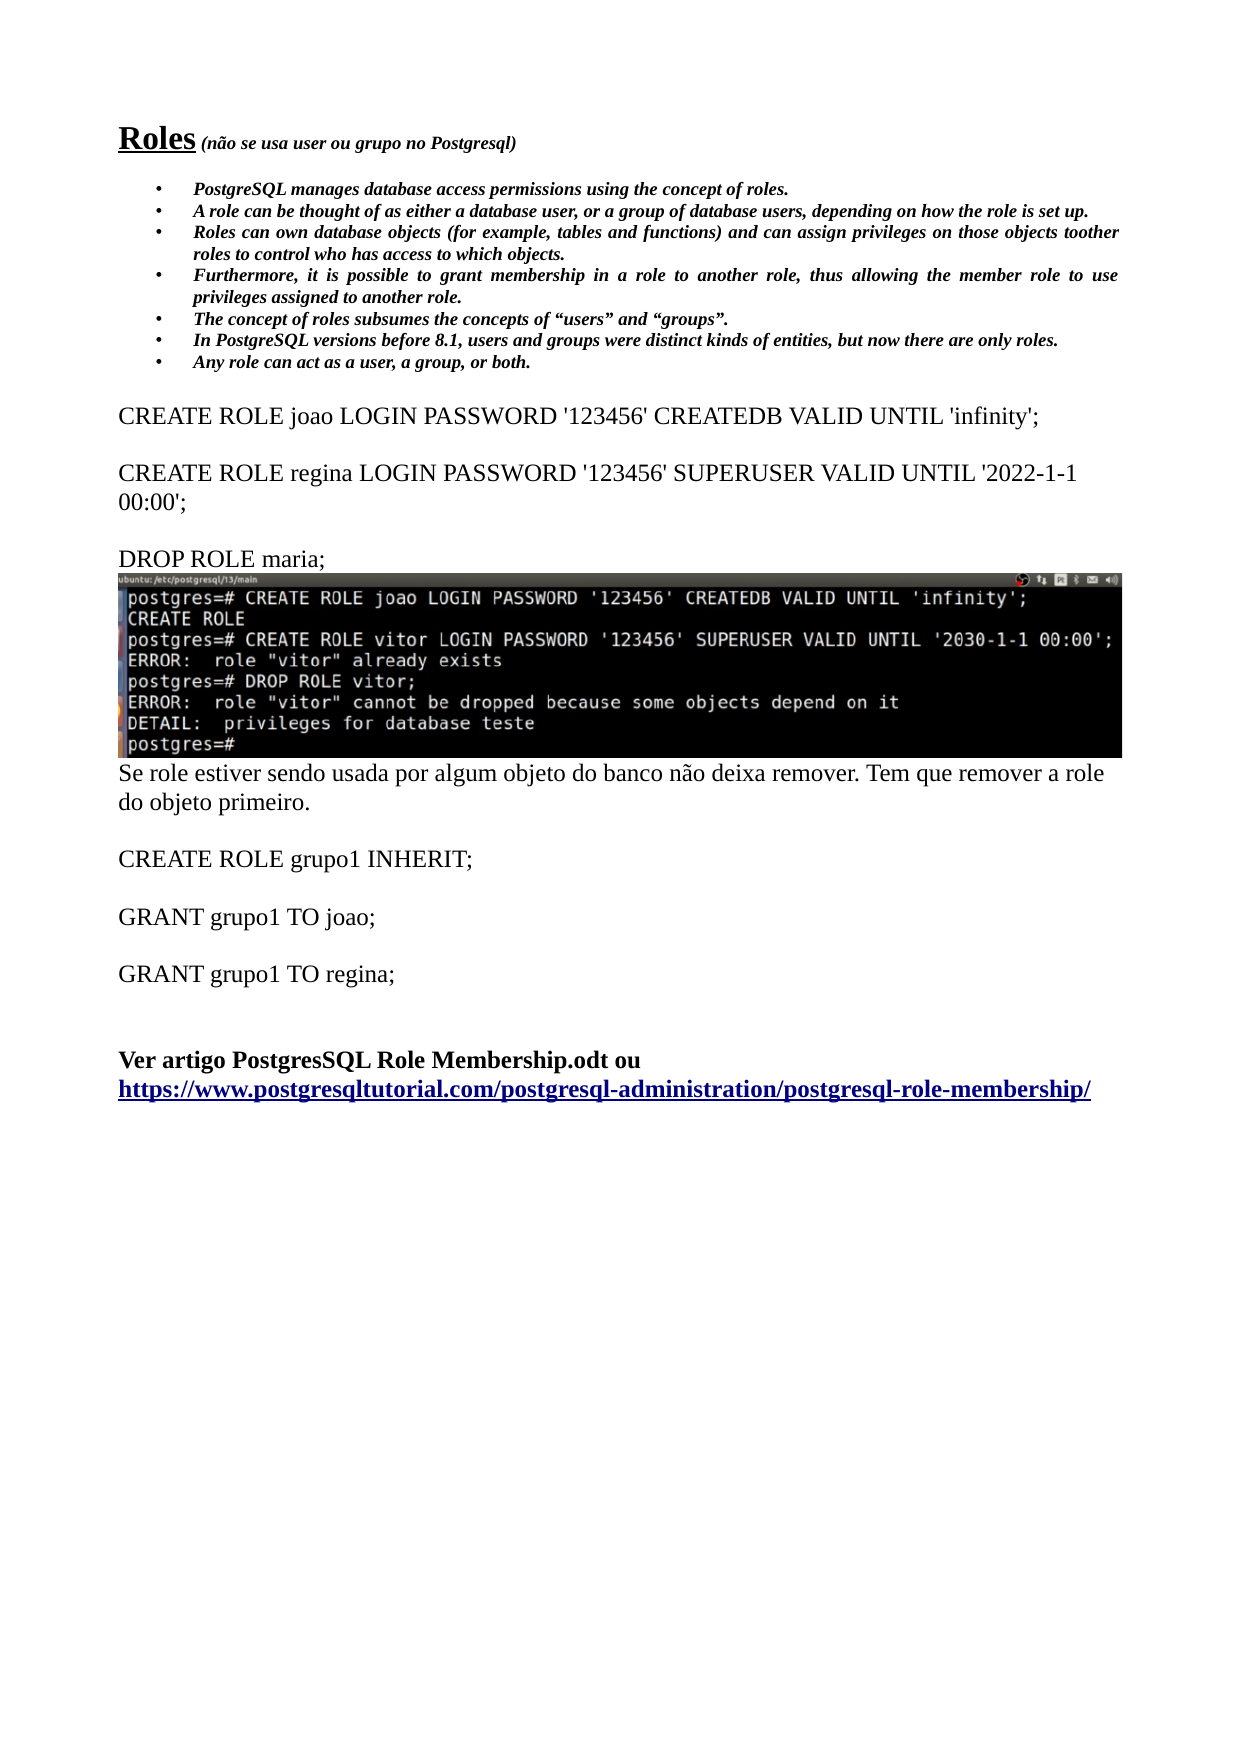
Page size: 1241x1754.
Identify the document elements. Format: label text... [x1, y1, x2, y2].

list Roles can own database objects (for example, tables and functions) and can assign privileges on those objects toother roles to control who has access to which objects. [156, 221, 1122, 264]
list Any role can act as a user, a group, or both. [156, 351, 1122, 372]
text GRANT grupo1 TO regina; [118, 959, 1122, 988]
text Ver artigo PostgresSQL Role Membership.odt ou https://www.postgresqltutorial.com/postgresql-administration/postgresql-role-membership/ [118, 1045, 1122, 1103]
text DROP ROLE maria; [118, 544, 1122, 573]
text CREATE ROLE grupo1 INHERIT; [118, 844, 1122, 873]
text Se role estiver sendo usada por algum objeto do banco não deixa remover. Tem que remover a role do objeto primeiro. [118, 758, 1122, 815]
text GRANT grupo1 TO joao; [118, 902, 1122, 930]
list The concept of roles subsumes the concepts of “users” and “groups”. [156, 307, 1122, 329]
text CREATE ROLE regina LOGIN PASSWORD '123456' SUPERUSER VALID UNTIL '2022-1-1 00:00'; [118, 458, 1122, 516]
text CREATE ROLE joao LOGIN PASSWORD '123456' CREATEDB VALID UNTIL 'infinity'; [118, 401, 1122, 429]
list Furthermore, it is possible to grant membership in a role to another role, thus allowing the member role to use privileges assigned to another role. [156, 264, 1122, 307]
text Roles (não se usa user ou grupo no Postgresql) [118, 118, 1122, 156]
list In PostgreSQL versions before 8.1, users and groups were distinct kinds of entities, but now there are only roles. [156, 329, 1122, 351]
picture [118, 573, 1123, 758]
list PostgreSQL manages database access permissions using the concept of roles. [156, 178, 1122, 199]
list A role can be thought of as either a database user, or a group of database users, depending on how the role is set up. [156, 199, 1122, 221]
